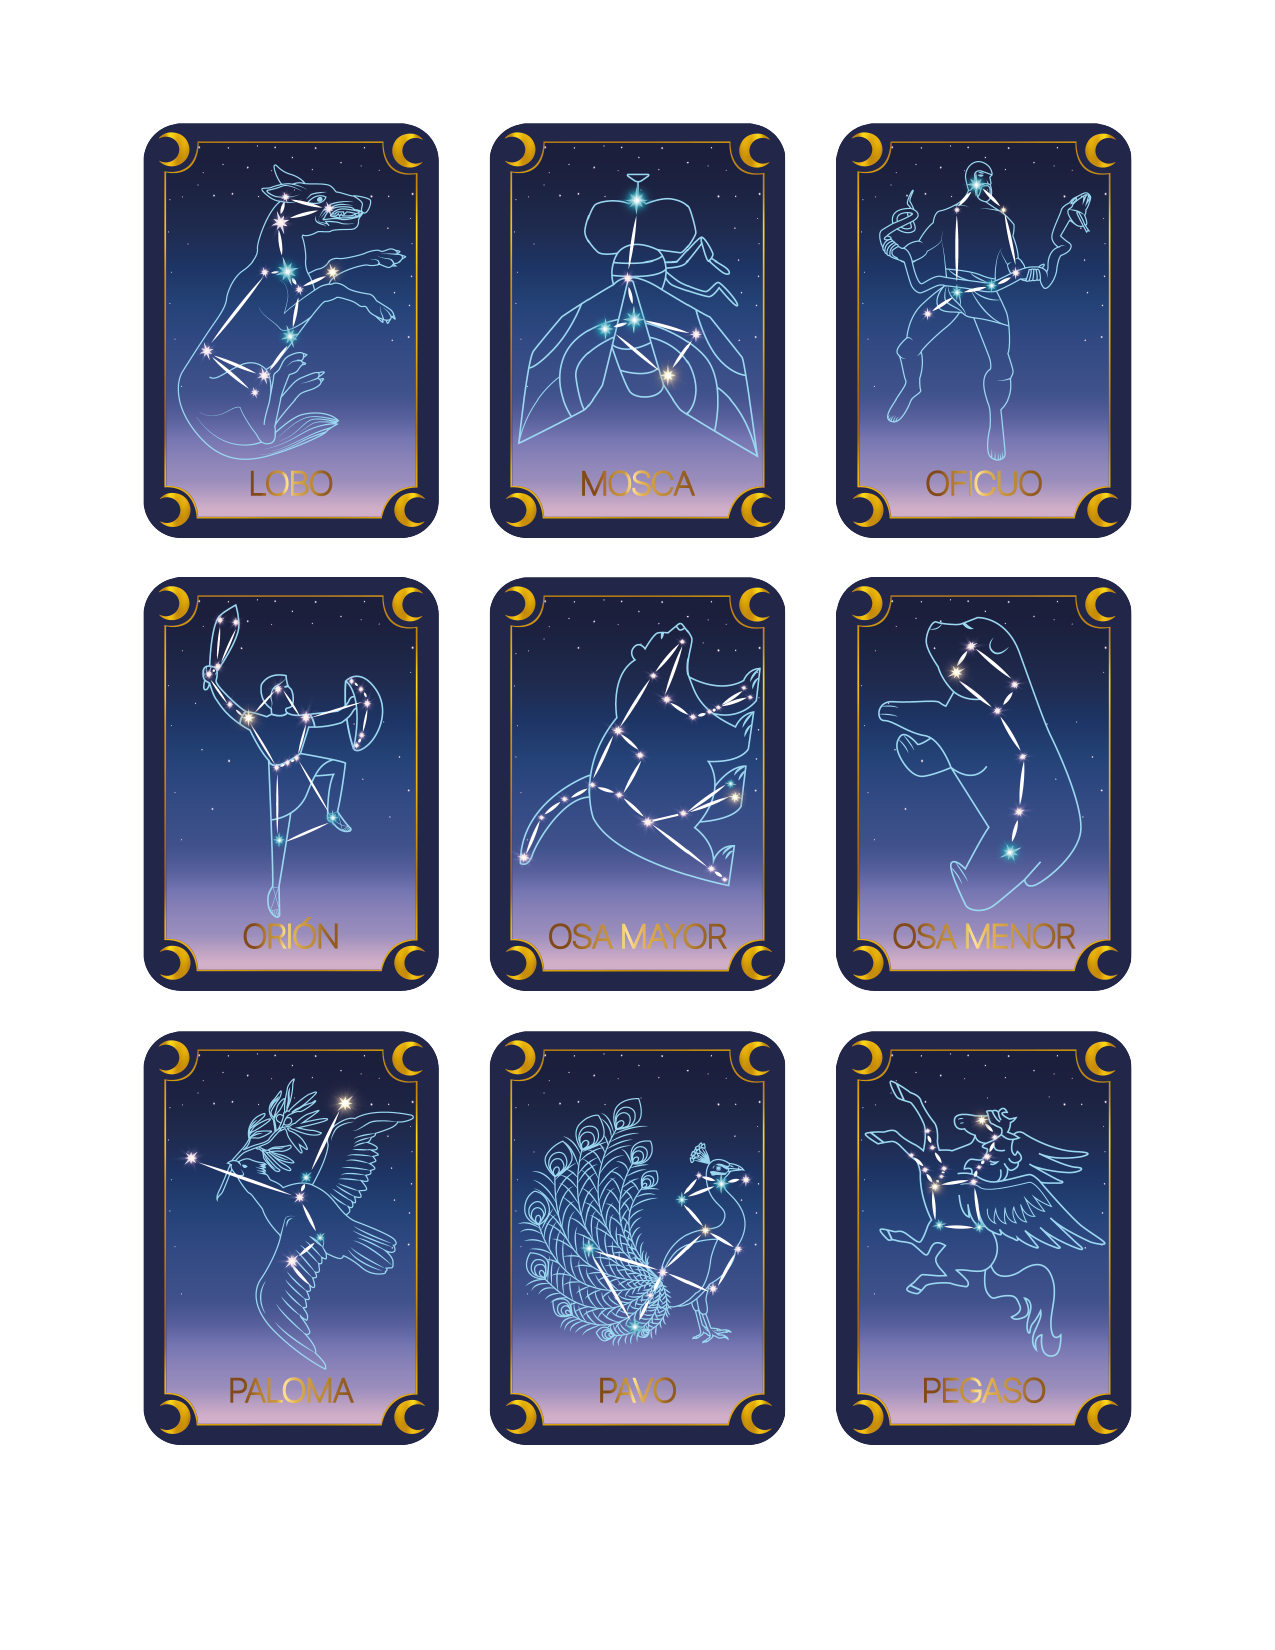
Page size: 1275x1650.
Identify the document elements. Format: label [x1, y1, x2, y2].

picture [489, 123, 786, 538]
picture [489, 577, 786, 991]
picture [143, 123, 439, 538]
table_header [118, 118, 464, 572]
table_cell [118, 1025, 464, 1479]
picture [143, 577, 439, 991]
table_cell [118, 572, 464, 1025]
picture [836, 123, 1132, 538]
picture [836, 1031, 1132, 1445]
picture [489, 1031, 786, 1445]
picture [143, 1031, 439, 1445]
table_cell [464, 572, 811, 1025]
table_cell [464, 1025, 811, 1479]
table_cell [811, 572, 1157, 1025]
table_cell [811, 1025, 1157, 1479]
picture [836, 577, 1132, 991]
table_header [811, 118, 1157, 572]
table_header [464, 118, 811, 572]
